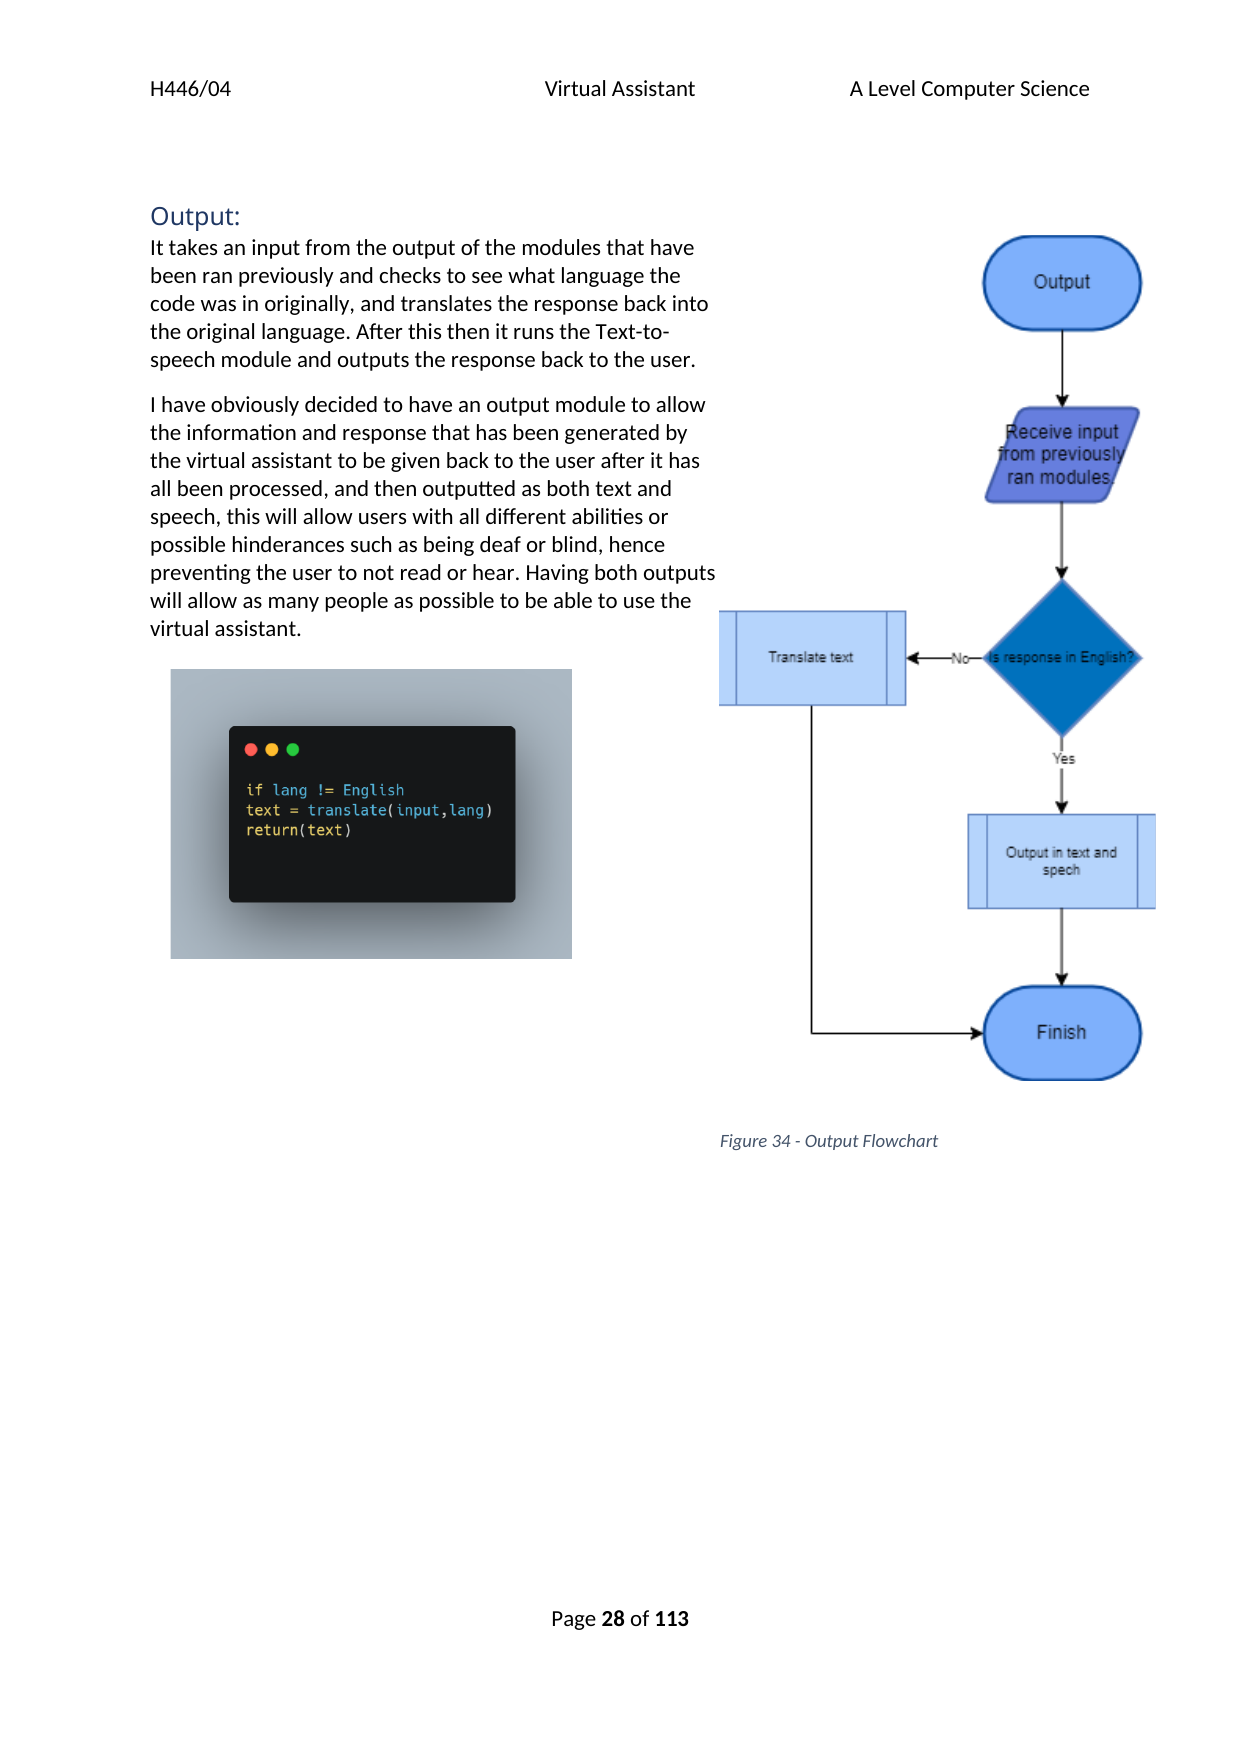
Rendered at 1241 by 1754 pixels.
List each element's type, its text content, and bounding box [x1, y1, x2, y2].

text It takes an input from the output of the modules that have been ran previously and checks to see what language the code was in originally, and translates the response back into the original language. After this then it runs the Text-to-speech module and outputs the response back to the user. [150, 233, 1090, 373]
text Figure 34 - Output Flowchart [720, 1129, 1240, 1152]
subtitle Output: [150, 199, 1090, 233]
text I have obviously decided to have an output module to allow the information and response that has been generated by the virtual assistant to be given back to the user after it has all been processed, and then outputted as both text and speech, this will allow users with all different abilities or possible hinderances such as being deaf or blind, hence preventing the user to not read or hear. Having both outputs will allow as many people as possible to be able to use the virtual assistant. [150, 390, 719, 642]
